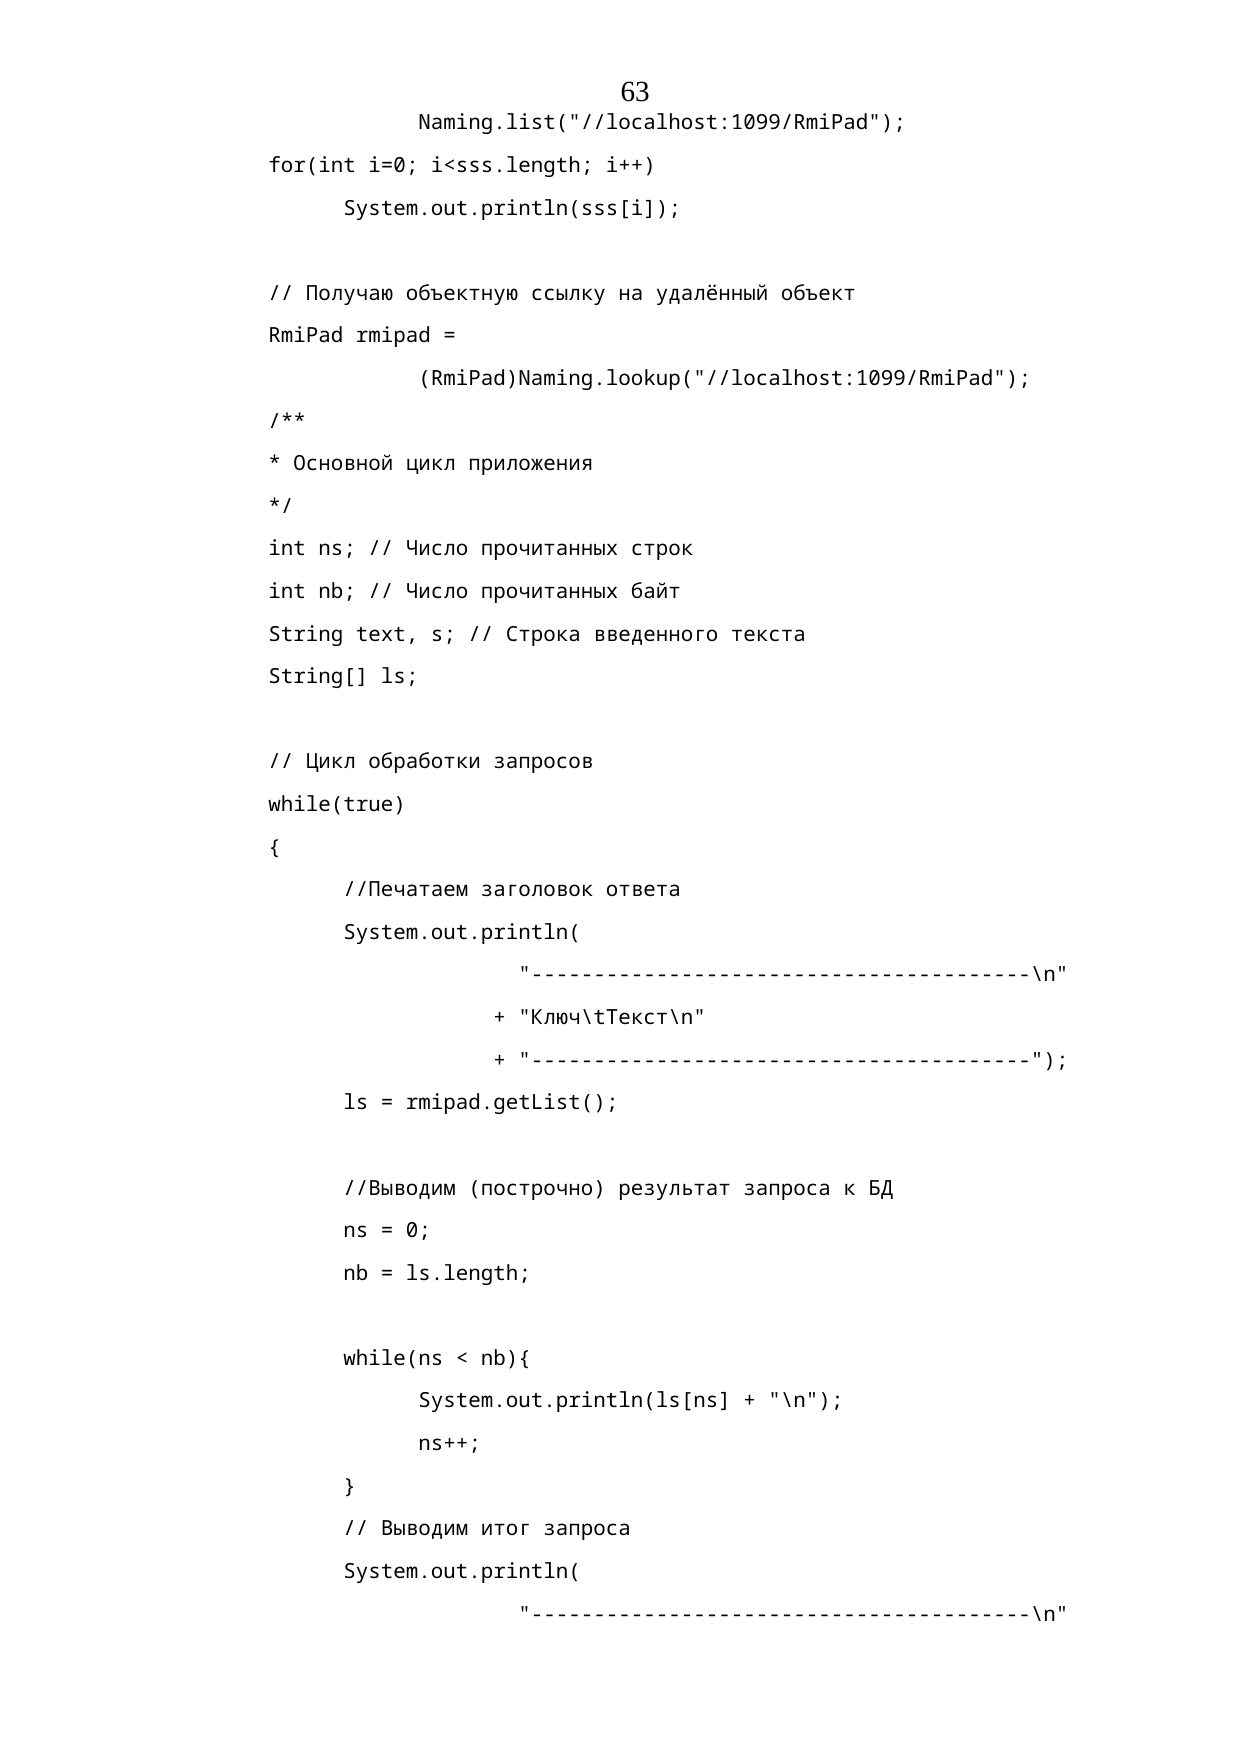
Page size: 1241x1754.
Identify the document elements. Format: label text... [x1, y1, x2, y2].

text } [118, 1471, 1152, 1499]
text System.out.println( [118, 1556, 1152, 1584]
text Naming.list("//localhost:1099/RmiPad"); [118, 107, 1152, 136]
text int nb; // Число прочитанных байт [118, 576, 1152, 604]
text RmiPad rmipad = [118, 321, 1152, 349]
text + "Ключ\tТекст\n" [118, 1002, 1152, 1031]
text int ns; // Число прочитанных строк [118, 533, 1152, 562]
text while(true) [118, 789, 1152, 818]
text /** [118, 406, 1152, 434]
text ns = 0; [118, 1215, 1152, 1244]
text System.out.println(sss[i]); [118, 193, 1152, 221]
text String text, s; // Строка введенного текста [118, 619, 1152, 647]
text // Получаю объектную ссылку на удалённый объект [118, 278, 1152, 306]
text nb = ls.length; [118, 1258, 1152, 1286]
text System.out.println( [118, 917, 1152, 945]
text (RmiPad)Naming.lookup("//localhost:1099/RmiPad"); [118, 363, 1152, 392]
text + "----------------------------------------"); [118, 1045, 1152, 1073]
text "----------------------------------------\n" [118, 959, 1152, 988]
text String[] ls; [118, 661, 1152, 690]
text // Цикл обработки запросов [118, 747, 1152, 775]
text for(int i=0; i<sss.length; i++) [118, 150, 1152, 178]
text "----------------------------------------\n" [118, 1599, 1152, 1627]
text ns++; [118, 1428, 1152, 1457]
text * Основной цикл приложения [118, 448, 1152, 477]
text */ [118, 491, 1152, 519]
text // Выводим итог запроса [118, 1513, 1152, 1542]
text //Выводим (построчно) результат запроса к БД [118, 1173, 1152, 1201]
text ls = rmipad.getList(); [118, 1087, 1152, 1116]
text while(ns < nb){ [118, 1343, 1152, 1371]
text System.out.println(ls[ns] + "\n"); [118, 1386, 1152, 1414]
text { [118, 832, 1152, 860]
text //Печатаем заголовок ответа [118, 874, 1152, 903]
